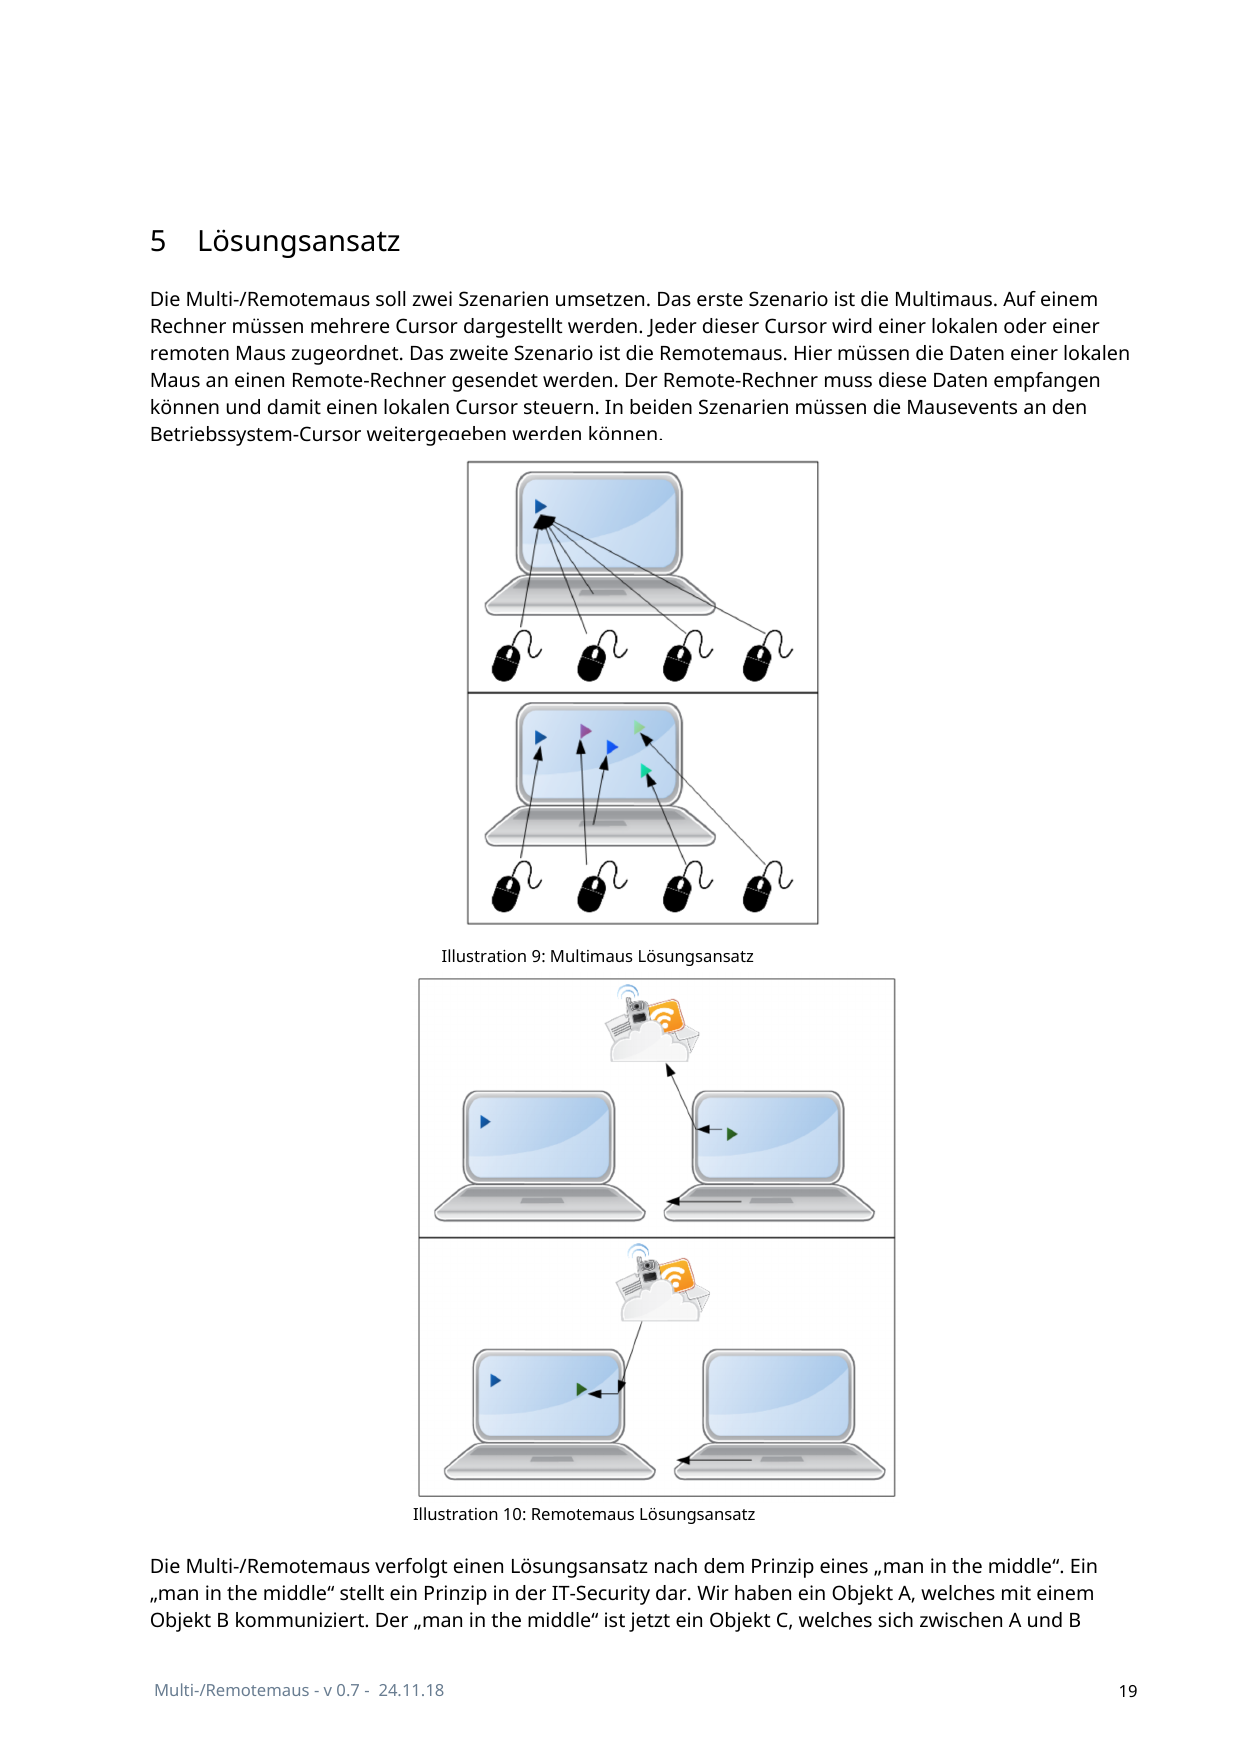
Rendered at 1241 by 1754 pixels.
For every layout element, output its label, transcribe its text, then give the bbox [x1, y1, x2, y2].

text Illustration 10: Remotemaus Lösungsansatz [413, 1503, 900, 1525]
text Die Multi-/Remotemaus verfolgt einen Lösungsansatz nach dem Prinzip eines „man in the middle“. Ein „man in the middle“ stellt ein Prinzip in der IT-Security dar. Wir haben ein Objekt A, welches mit einem Objekt B kommuniziert. Der „man in the middle“ ist jetzt ein Objekt C, welches sich zwischen A und B [149, 1552, 1136, 1633]
subtitle Lösungsansatz [149, 221, 1136, 260]
text Illustration 9: Multimaus Lösungsansatz [441, 945, 844, 967]
picture [441, 440, 844, 945]
text Die Multi-/Remotemaus soll zwei Szenarien umsetzen. Das erste Szenario ist die Multimaus. Auf einem Rechner müssen mehrere Cursor dargestellt werden. Jeder dieser Cursor wird einer lokalen oder einer remoten Maus zugeordnet. Das zweite Szenario ist die Remotemaus. Hier müssen die Daten einer lokalen Maus an einen Remote-Rechner gesendet werden. Der Remote-Rechner muss diese Daten empfangen können und damit einen lokalen Cursor steuern. In beiden Szenarien müssen die Mausevents an den Betriebssystem-Cursor weitergegeben werden können. [149, 285, 1136, 447]
picture [412, 972, 900, 1503]
